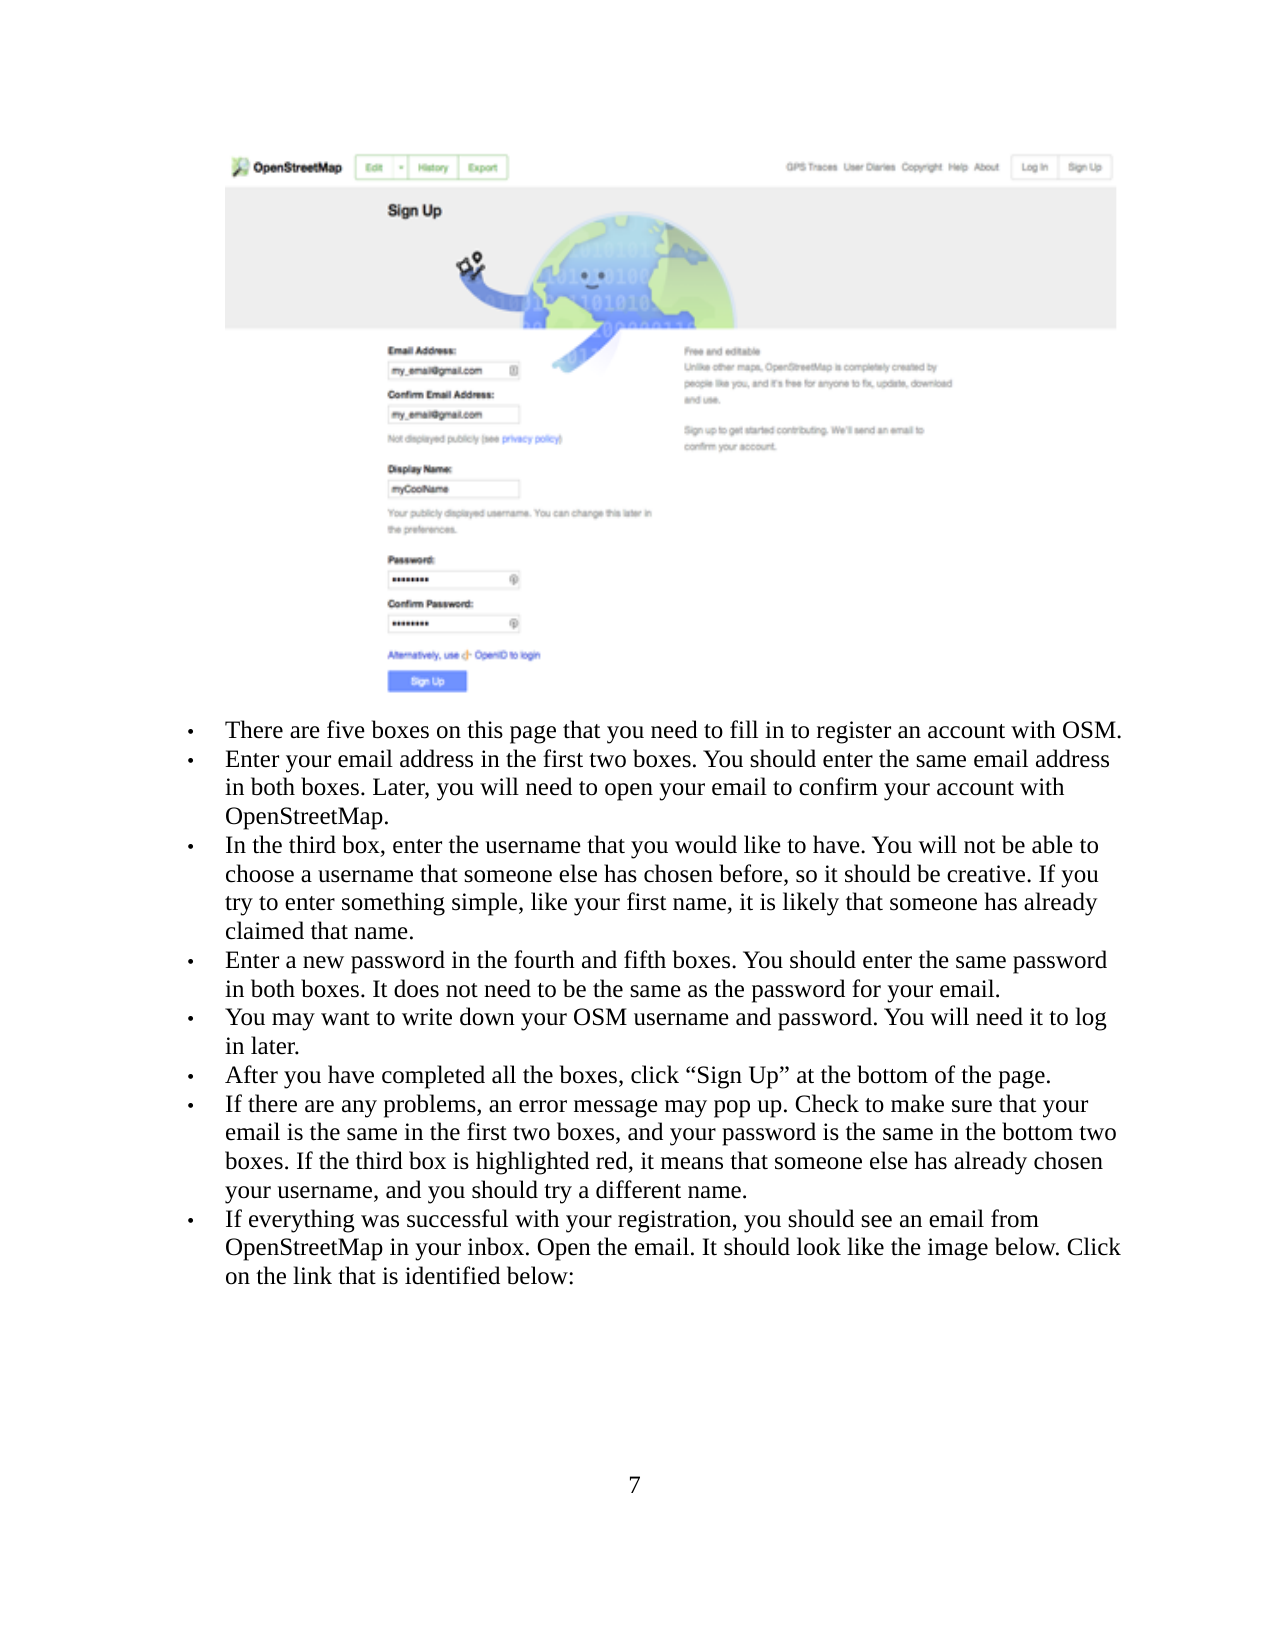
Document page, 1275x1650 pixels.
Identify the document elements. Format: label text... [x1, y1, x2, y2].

list You may want to write down your OSM username and password. You will need it to log in later. [187, 1002, 1125, 1060]
list After you have completed all the boxes, click “Sign Up” at the bottom of the page. [187, 1060, 1125, 1089]
picture [225, 150, 1117, 715]
list If everything was successful with your registration, you should see an email from OpenStreetMap in your inbox. Open the email. It should look like the image below. Click on the link that is identified below: [187, 1204, 1125, 1290]
list Enter your email address in the first two boxes. You should enter the same email address in both boxes. Later, you will need to open your email to confirm your account with OpenStreetMap. [187, 744, 1125, 830]
list There are five boxes on this page that you need to fill in to register an account with OSM. [187, 715, 1125, 744]
list Enter a new password in the fourth and fifth boxes. You should enter the same password in both boxes. It does not need to be the same as the password for your email. [187, 945, 1125, 1002]
list If there are any problems, an error message may pop up. Check to make sure that your email is the same in the first two boxes, and your password is the same in the bottom two boxes. If the third box is highlighted red, it means that someone else has already chosen your username, and you should try a different name. [187, 1089, 1125, 1204]
list In the third box, enter the username that you would like to have. You will not be able to choose a username that someone else has chosen before, so it should be creative. If you try to enter something simple, like your first name, it is likely that someone has already claimed that name. [187, 830, 1125, 945]
